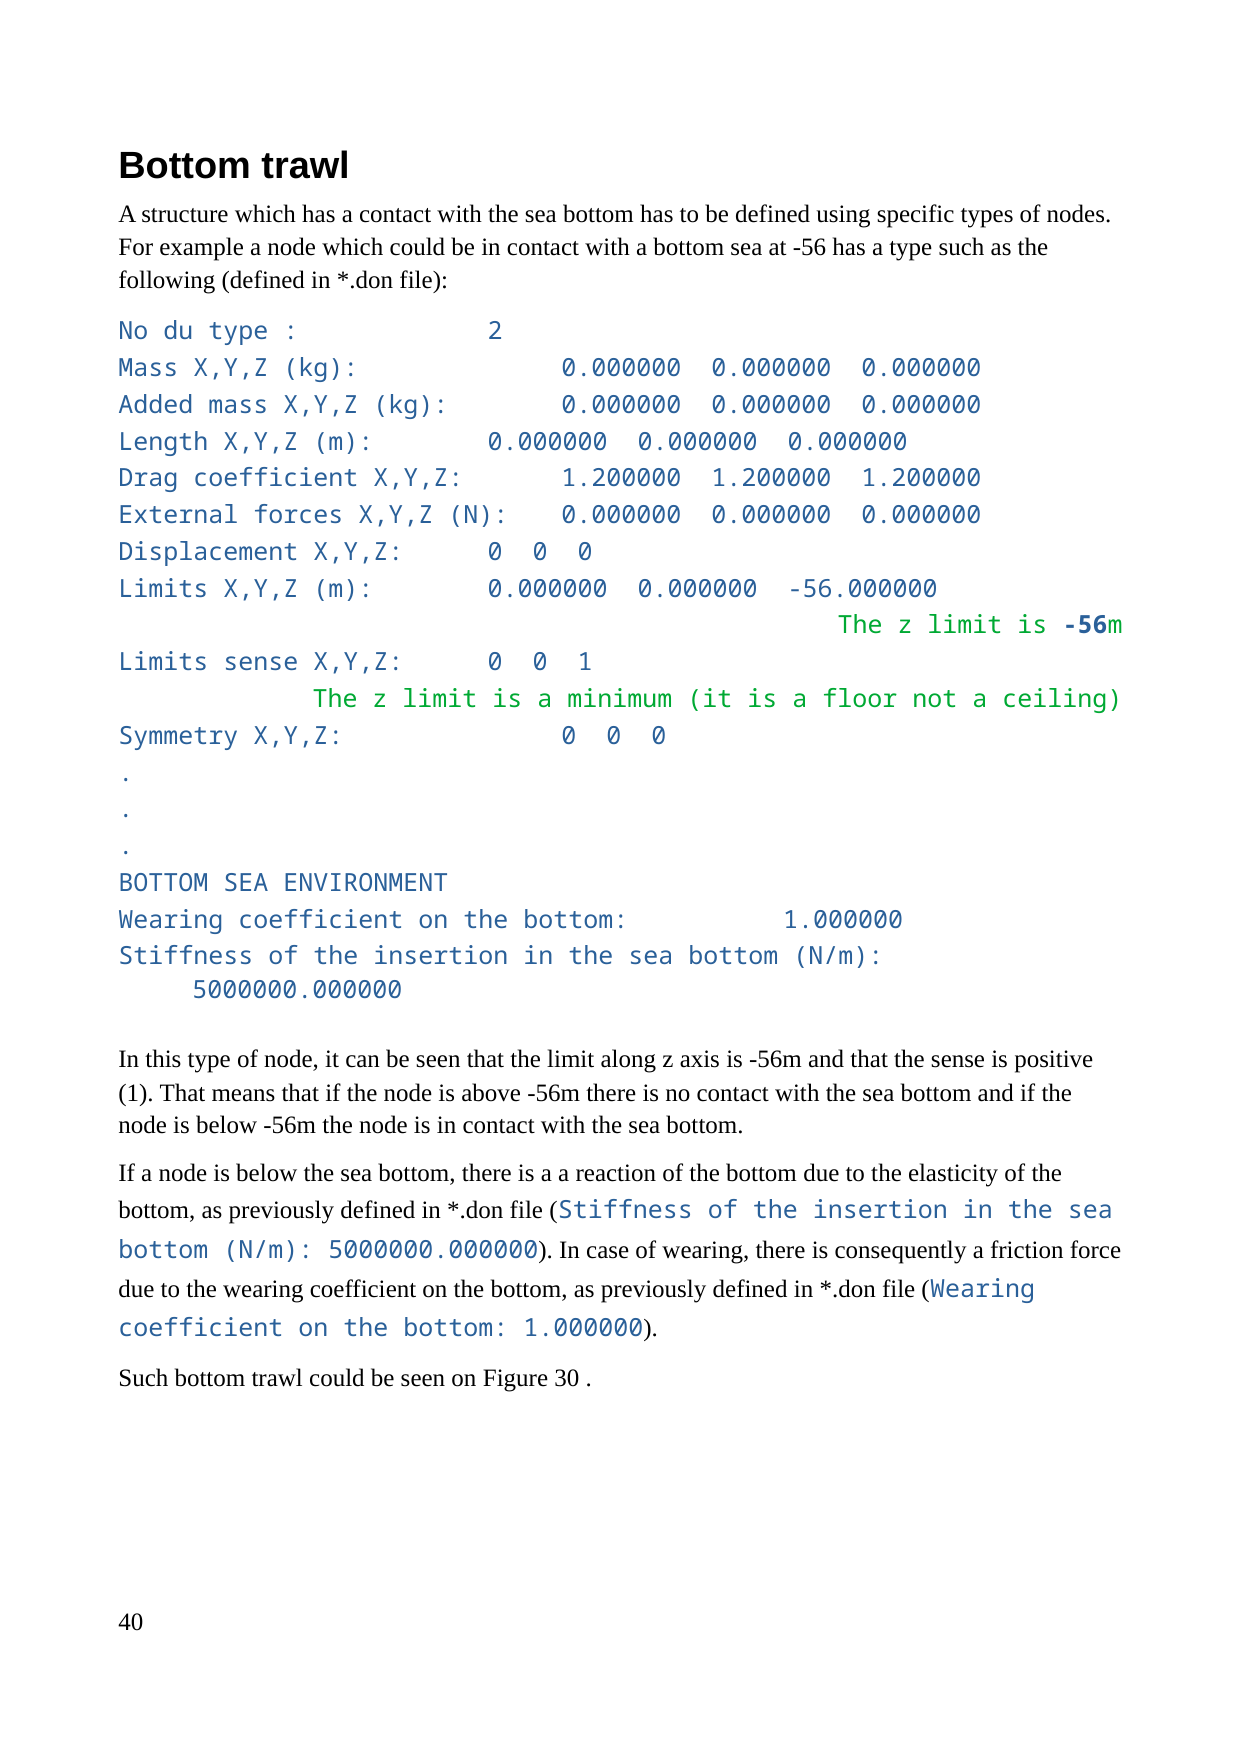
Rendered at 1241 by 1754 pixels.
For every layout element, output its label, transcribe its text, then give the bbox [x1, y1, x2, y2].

text Limits sense X,Y,Z: 0 0 1 [118, 644, 1122, 678]
text Mass X,Y,Z (kg): 0.000000 0.000000 0.000000 [118, 350, 1122, 384]
text BOTTOM SEA ENVIRONMENT [118, 864, 1122, 898]
text The z limit is a minimum (it is a floor not a ceiling) [118, 681, 1122, 715]
text Limits X,Y,Z (m): 0.000000 0.000000 -56.000000 [118, 570, 1122, 604]
text In this type of node, it can be seen that the limit along z axis is -56m and that the sense is positive (1). That means that if the node is above -56m there is no contact with the sea bottom and if the node is below -56m the node is in contact with the sea bottom. [118, 1044, 1122, 1139]
text External forces X,Y,Z (N): 0.000000 0.000000 0.000000 [118, 497, 1122, 531]
text Wearing coefficient on the bottom: 1.000000 [118, 901, 1122, 935]
subtitle Bottom trawl [118, 143, 1122, 187]
text No du type : 2 [118, 313, 1122, 347]
text Stiffness of the insertion in the sea bottom (N/m): 5000000.000000 [118, 938, 1122, 1006]
text . [118, 791, 1122, 825]
text . [118, 828, 1122, 862]
text The z limit is -56m [118, 607, 1122, 641]
text A structure which has a contact with the sea bottom has to be defined using specific types of nodes. For example a node which could be in contact with a bottom sea at -56 has a type such as the following (defined in *.don file): [118, 199, 1122, 294]
text . [118, 754, 1122, 788]
text Added mass X,Y,Z (kg): 0.000000 0.000000 0.000000 [118, 386, 1122, 421]
text Drag coefficient X,Y,Z: 1.200000 1.200000 1.200000 [118, 460, 1122, 494]
text Displacement X,Y,Z: 0 0 0 [118, 533, 1122, 568]
text If a node is below the sea bottom, there is a a reaction of the bottom due to the elasticity of the bottom, as previously defined in *.don file (Stiffness of the insertion in the sea bottom (N/m): 5000000.000000). In case of wearing, there is consequently a friction force due to the wearing coefficient on the bottom, as previously defined in *.don file (Wearing coefficient on the bottom: 1.000000). [118, 1158, 1122, 1344]
text Symmetry X,Y,Z: 0 0 0 [118, 717, 1122, 751]
text Length X,Y,Z (m): 0.000000 0.000000 0.000000 [118, 423, 1122, 457]
text Such bottom trawl could be seen on Figure 30 . [118, 1363, 1122, 1392]
